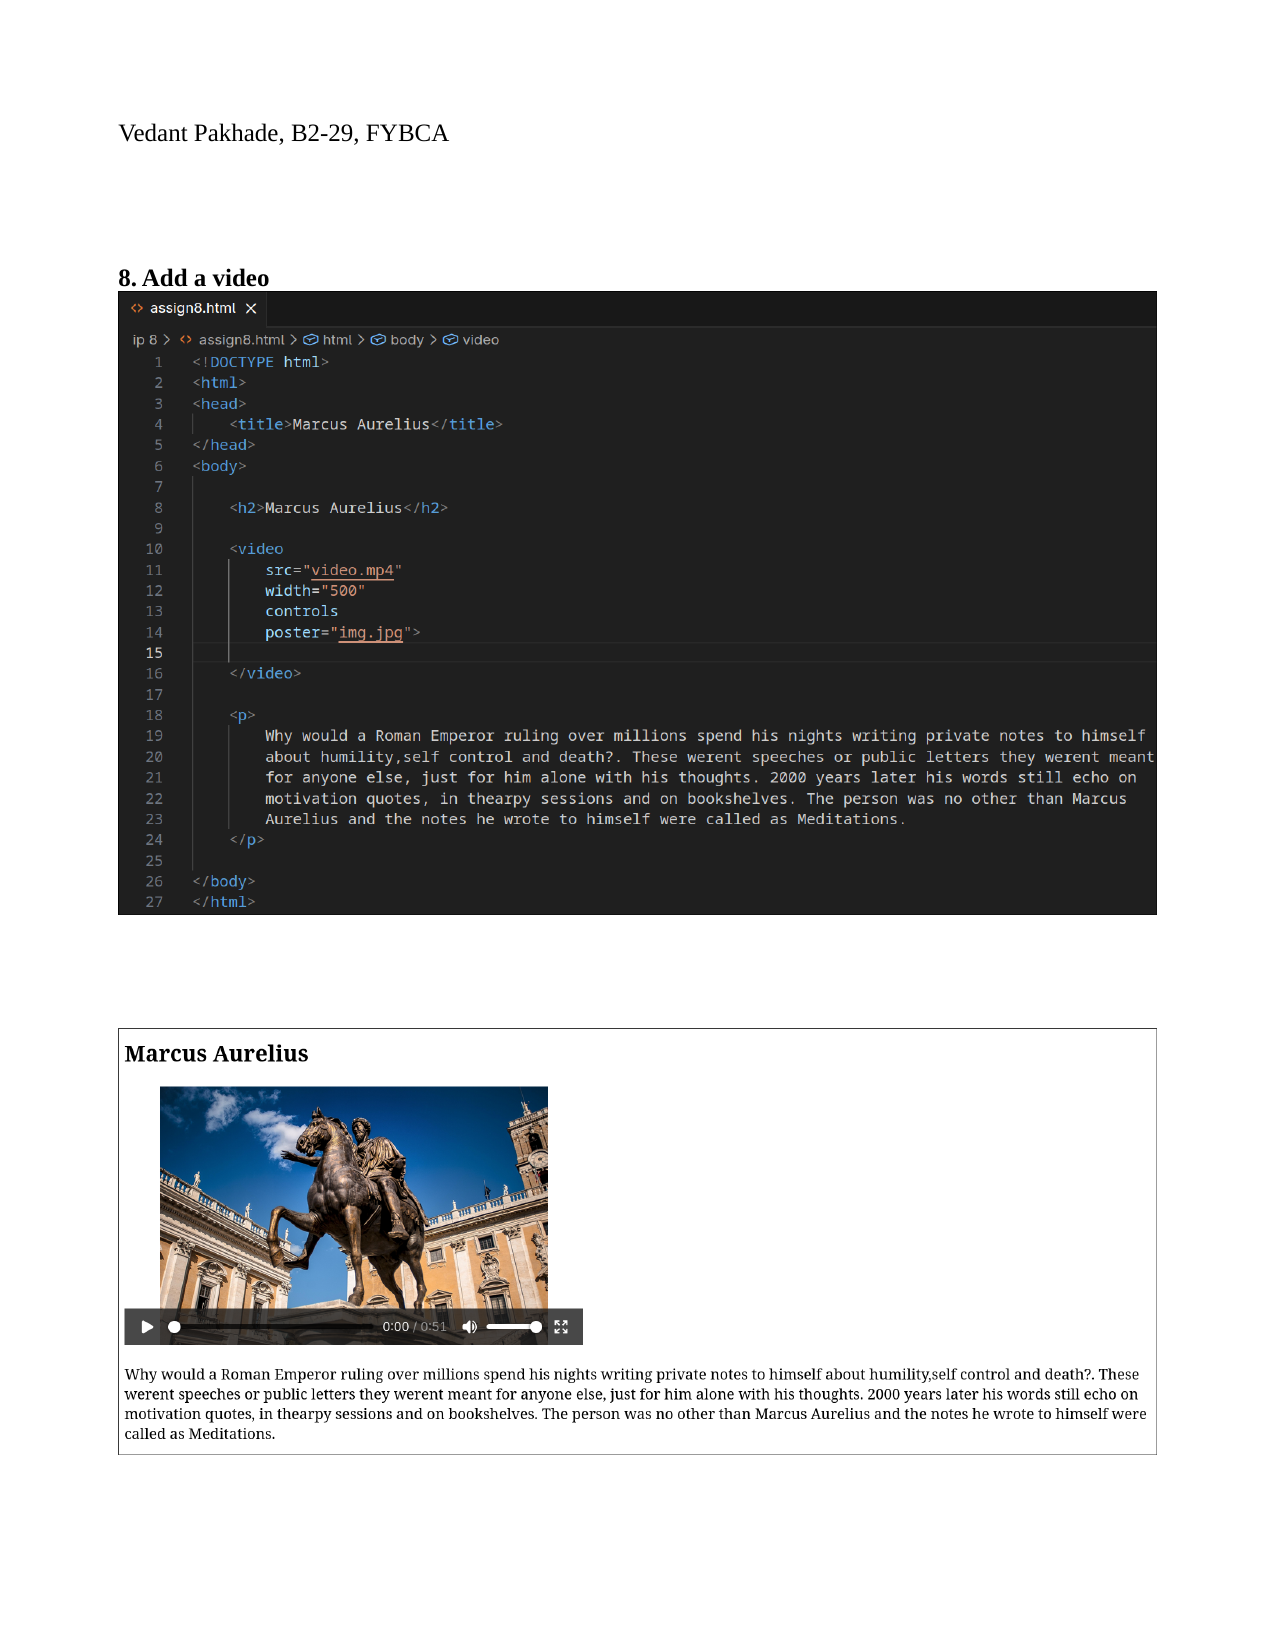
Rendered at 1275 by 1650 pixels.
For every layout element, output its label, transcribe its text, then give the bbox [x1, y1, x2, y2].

text 8. Add a video [118, 263, 1157, 291]
picture [118, 291, 1157, 915]
picture [118, 1028, 1157, 1455]
